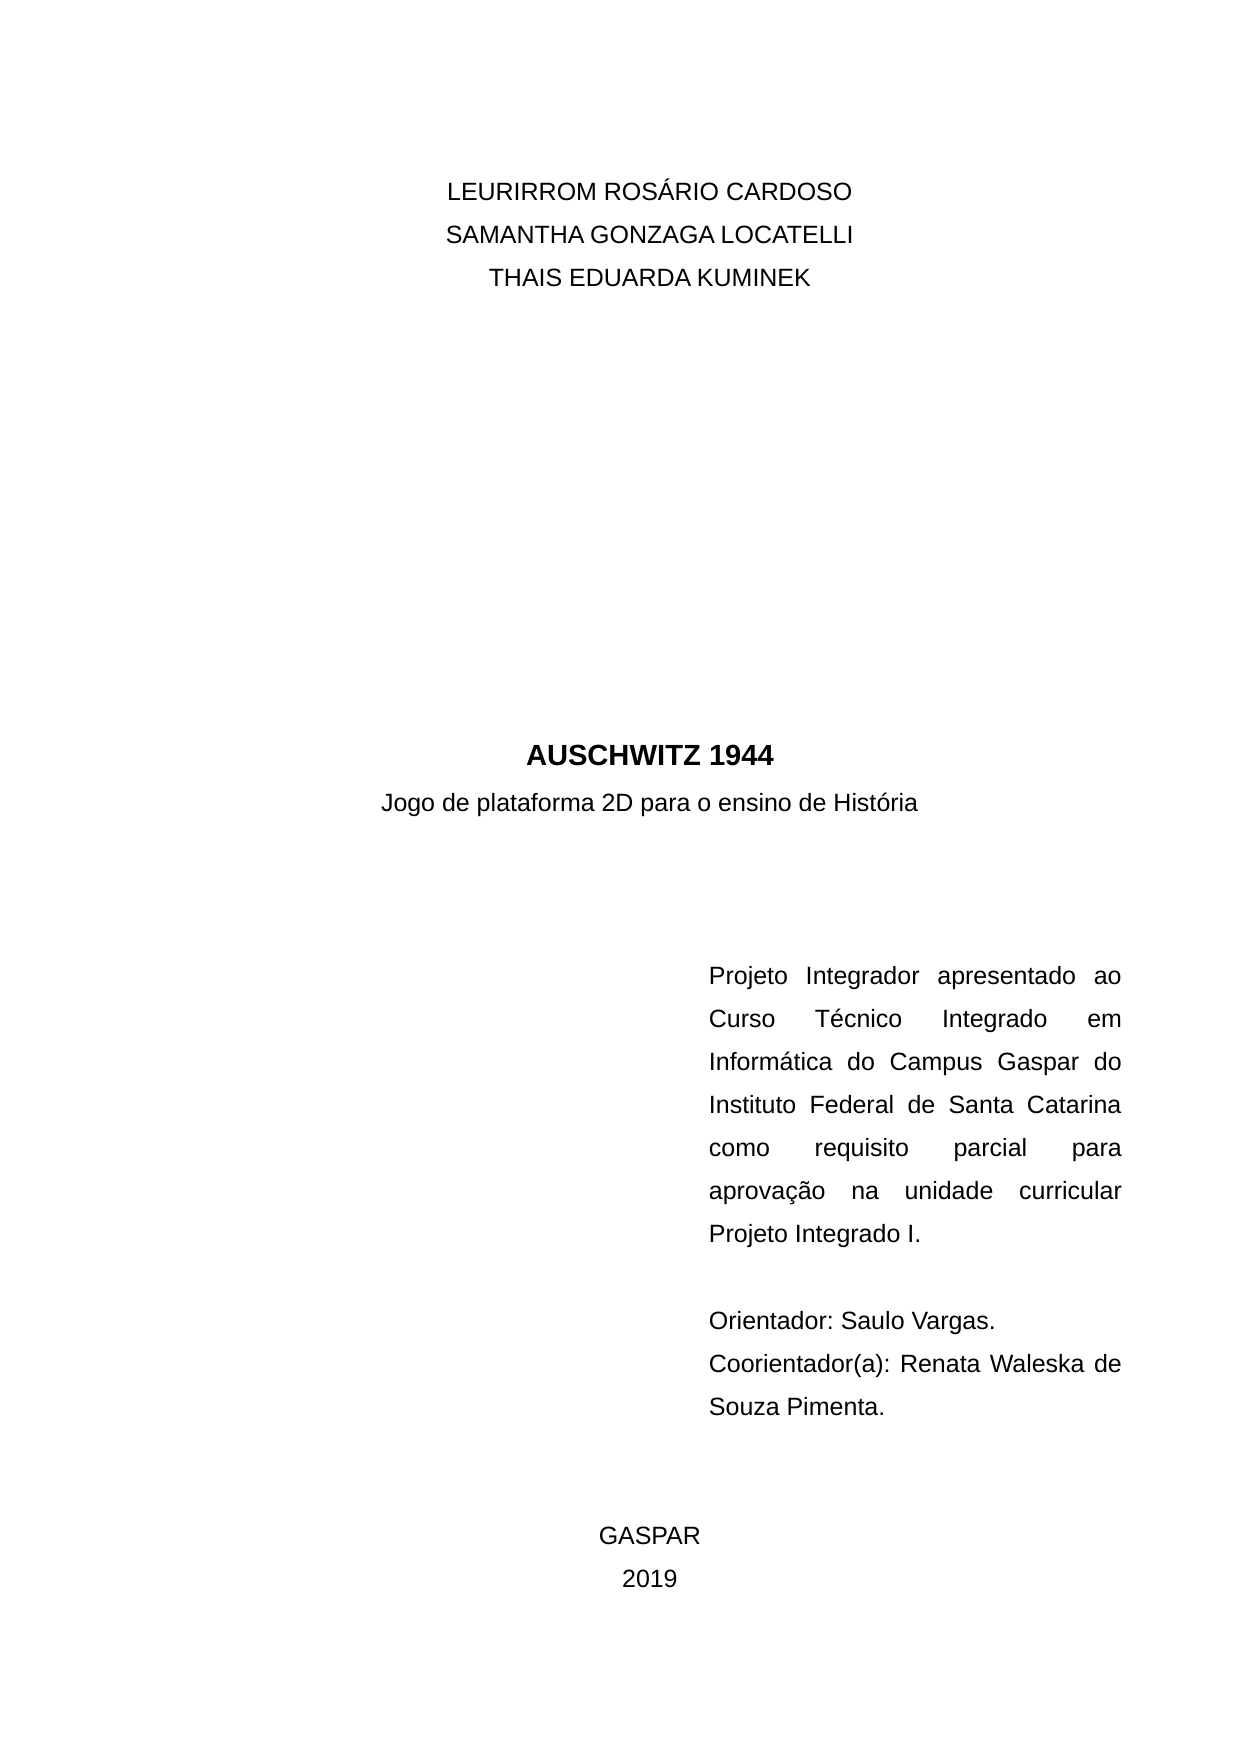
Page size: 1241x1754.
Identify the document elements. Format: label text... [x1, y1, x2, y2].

text Jogo de plataforma 2D para o ensino de História [177, 788, 1122, 817]
text Orientador: Saulo Vargas. [709, 1306, 1122, 1334]
text 2019 [177, 1564, 1122, 1593]
text GASPAR [177, 1521, 1122, 1550]
text Projeto Integrador apresentado ao Curso Técnico Integrado em Informática do Campus Gaspar do Instituto Federal de Santa Catarina como requisito parcial para aprovação na unidade curricular Projeto Integrado I. [709, 961, 1122, 1248]
text THAIS EDUARDA KUMINEK [177, 263, 1122, 292]
text LEURIRROM ROSÁRIO CARDOSO [177, 177, 1122, 206]
text Coorientador(a): Renata Waleska de Souza Pimenta. [709, 1349, 1122, 1421]
text AUSCHWITZ 1944 [177, 738, 1122, 771]
text SAMANTHA GONZAGA LOCATELLI [177, 220, 1122, 249]
